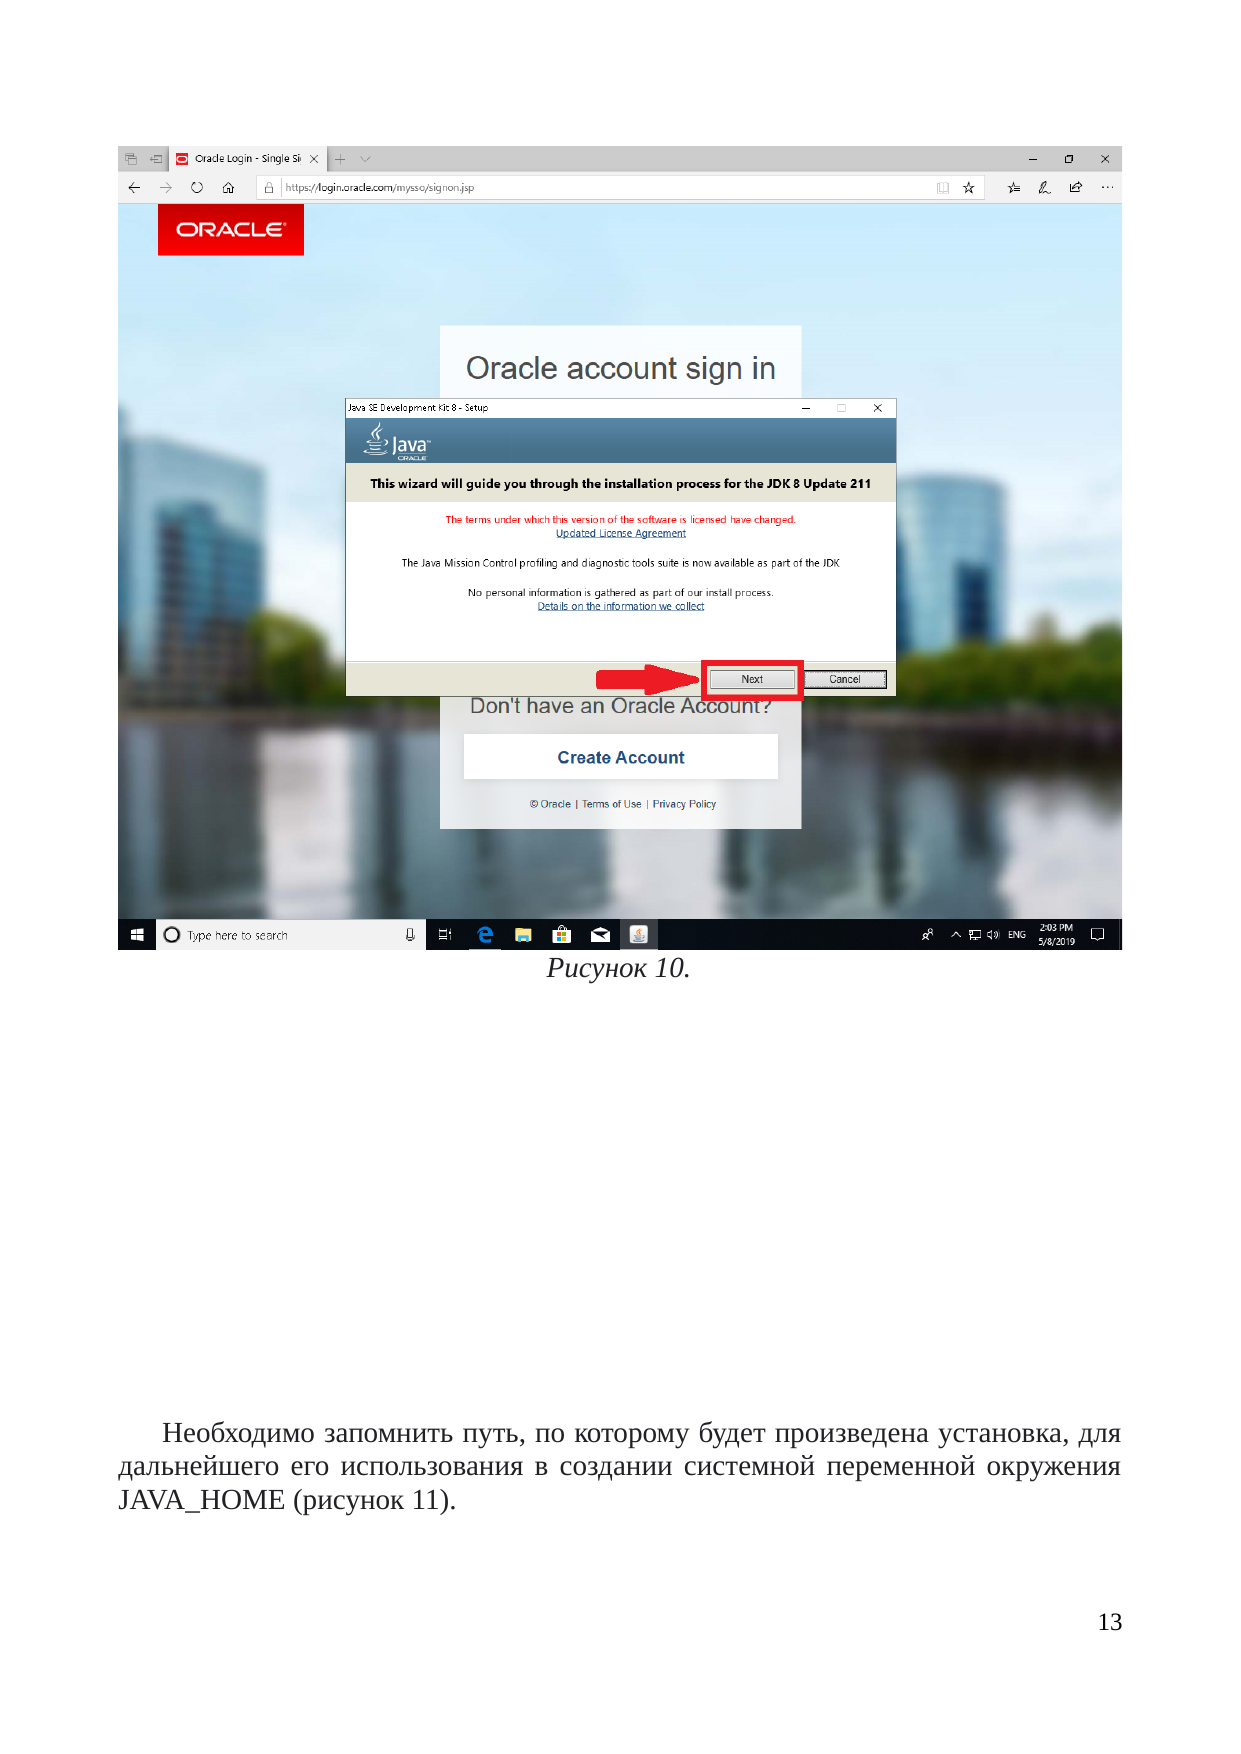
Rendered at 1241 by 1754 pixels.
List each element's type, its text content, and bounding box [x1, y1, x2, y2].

text Рисунок 10. [118, 950, 1122, 983]
picture [118, 146, 1123, 950]
text Необходимо запомнить путь, по которому будет произведена установка, для дальнейшего его использования в создании системной переменной окружения JAVA_HOME (рисунок 11). [118, 1415, 1122, 1515]
